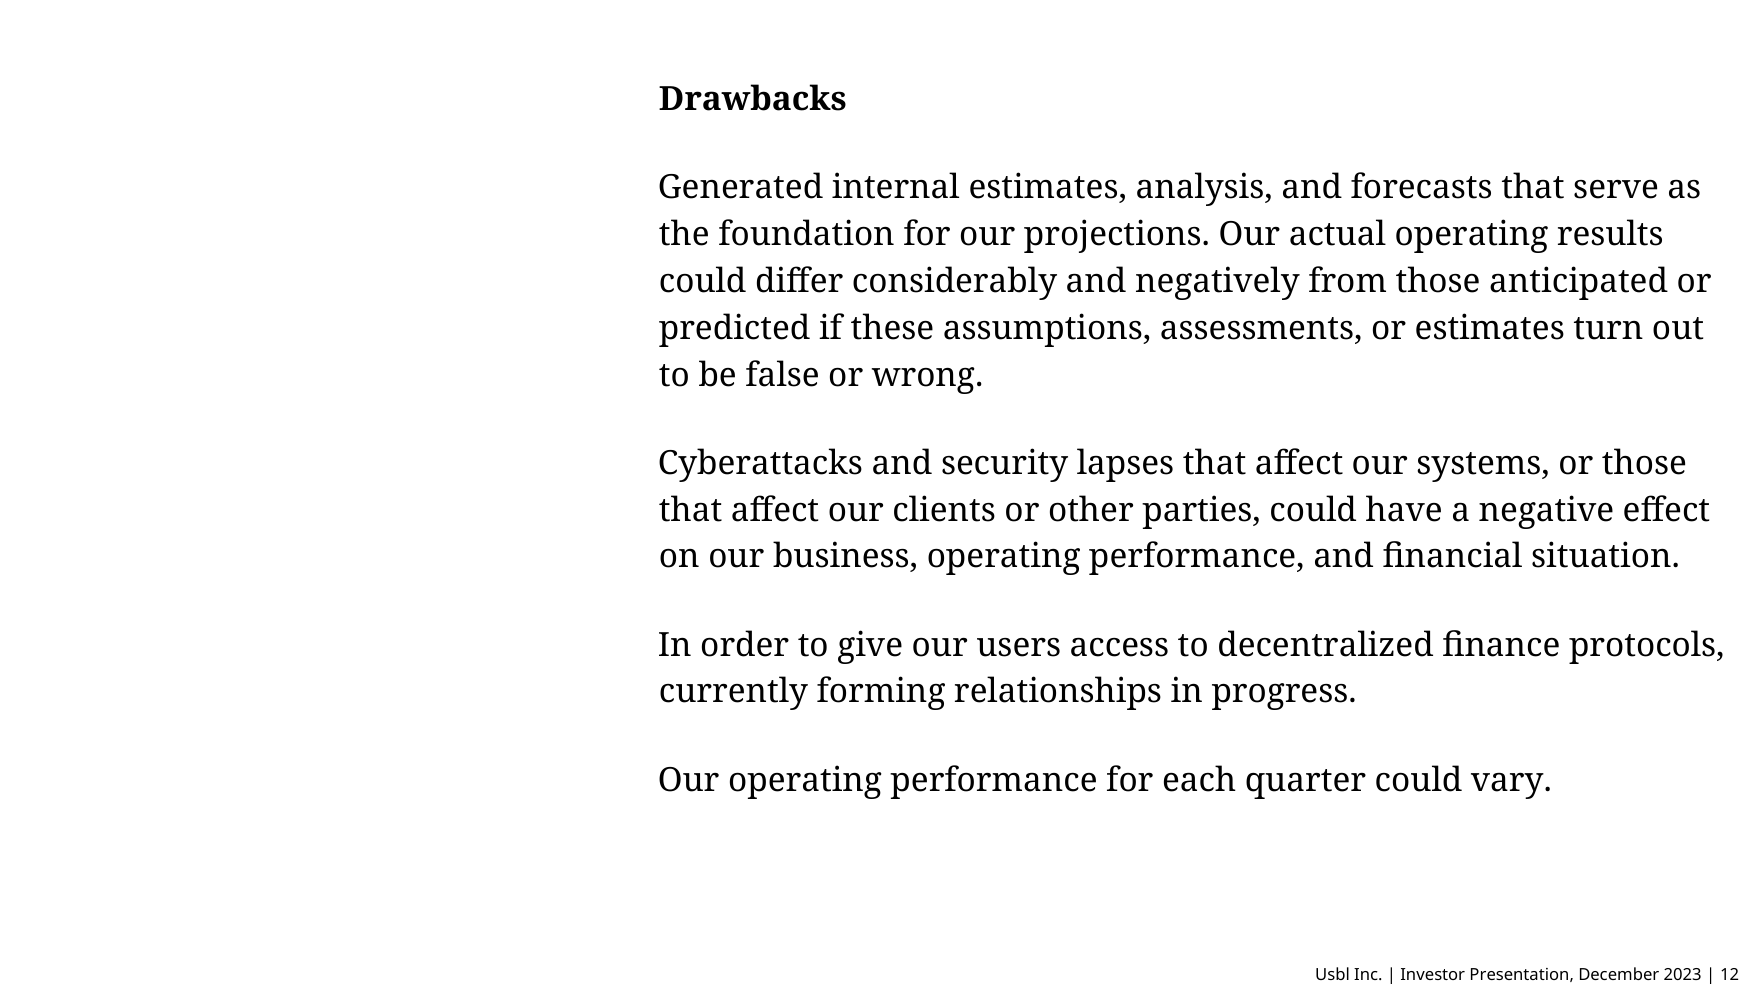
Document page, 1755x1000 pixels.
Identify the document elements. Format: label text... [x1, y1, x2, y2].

text Cyberattacks and security lapses that affect our systems, or those that affect our clients or other parties, could have a negative effect on our business, operating performance, and financial situation. [658, 439, 1730, 578]
text Generated internal estimates, analysis, and forecasts that serve as the foundation for our projections. Our actual operating results could differ considerably and negatively from those anticipated or predicted if these assumptions, assessments, or estimates turn out to be false or wrong. [658, 163, 1730, 396]
text In order to give our users access to decentralized finance protocols, currently forming relationships in progress. [658, 620, 1730, 713]
subtitle Drawbacks [659, 75, 1730, 120]
text Our operating performance for each quarter could vary. [658, 755, 1730, 801]
